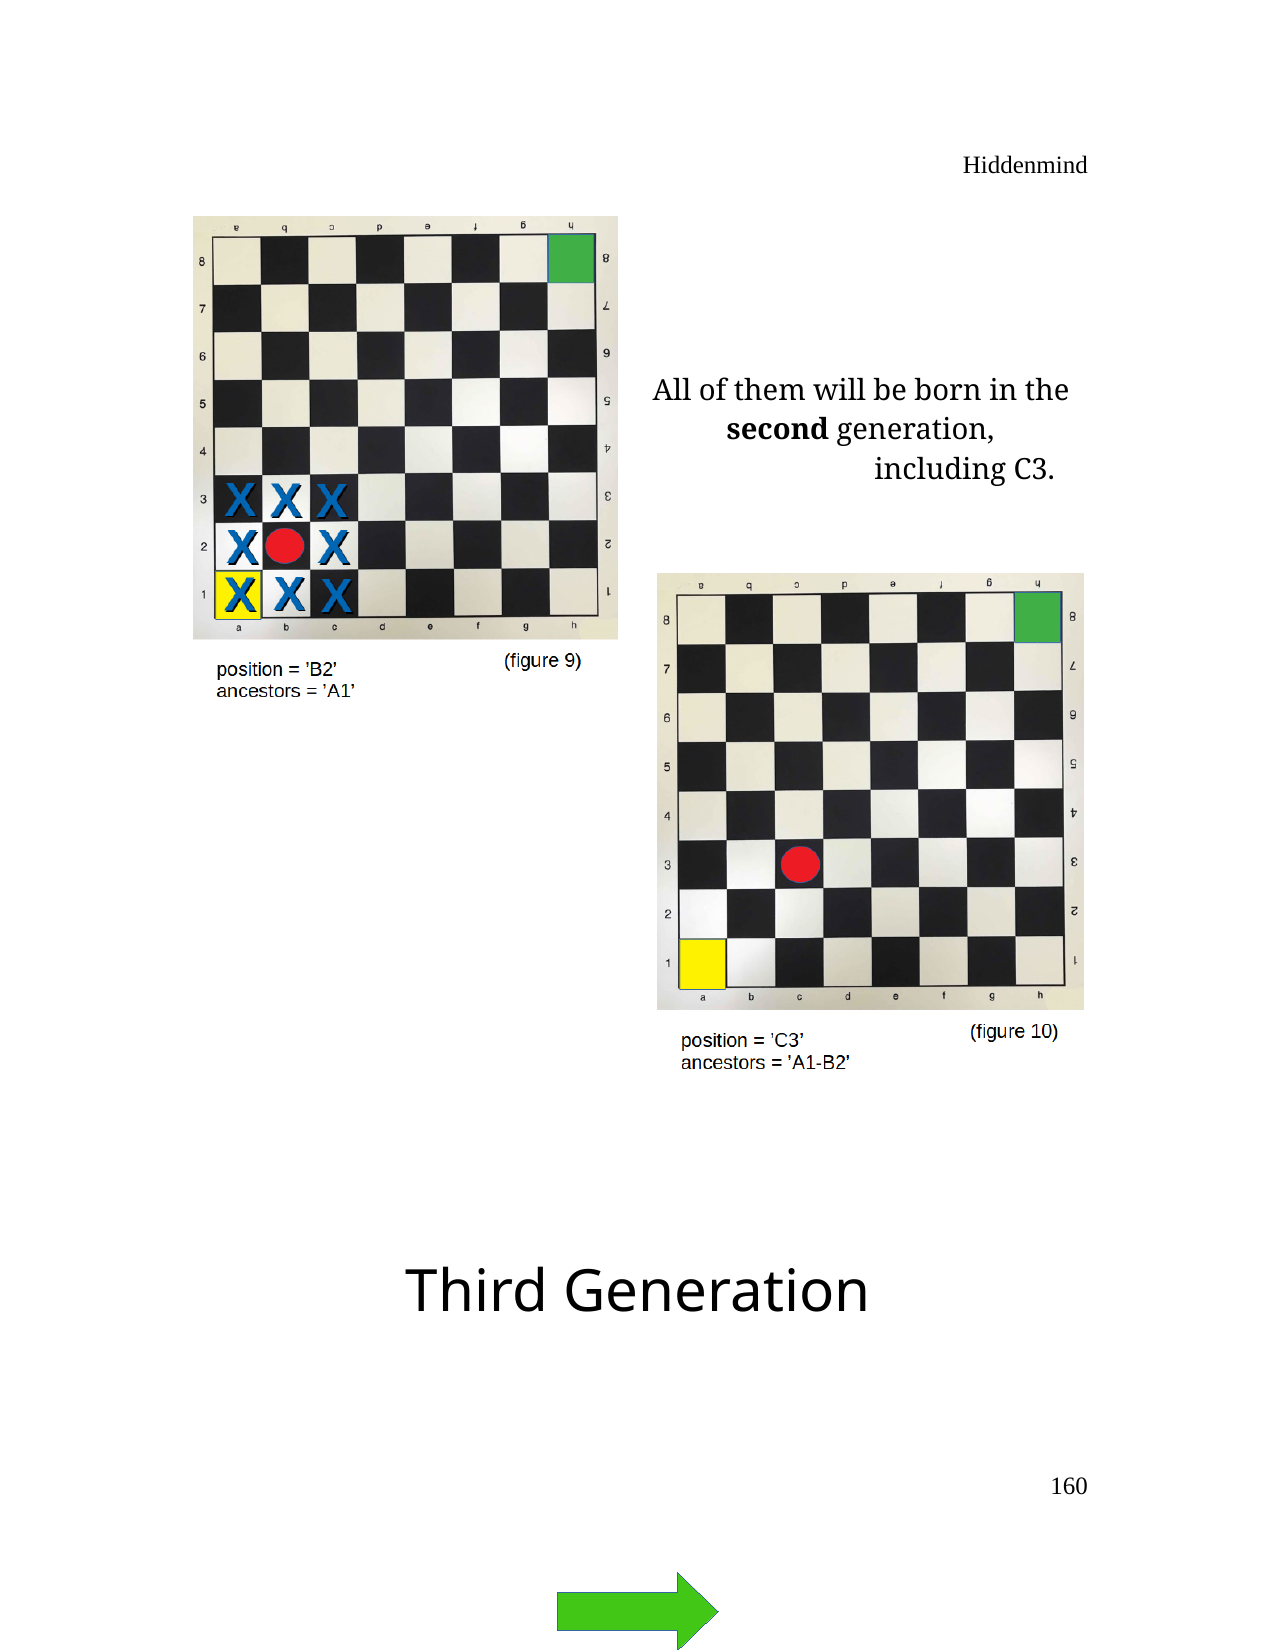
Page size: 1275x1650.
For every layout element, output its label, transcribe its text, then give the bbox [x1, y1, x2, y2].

picture [187, 210, 623, 705]
text including C3. [652, 448, 1087, 488]
picture [652, 567, 1088, 1073]
text All of them will be born in the [652, 369, 1087, 408]
text second generation, [652, 408, 1087, 448]
